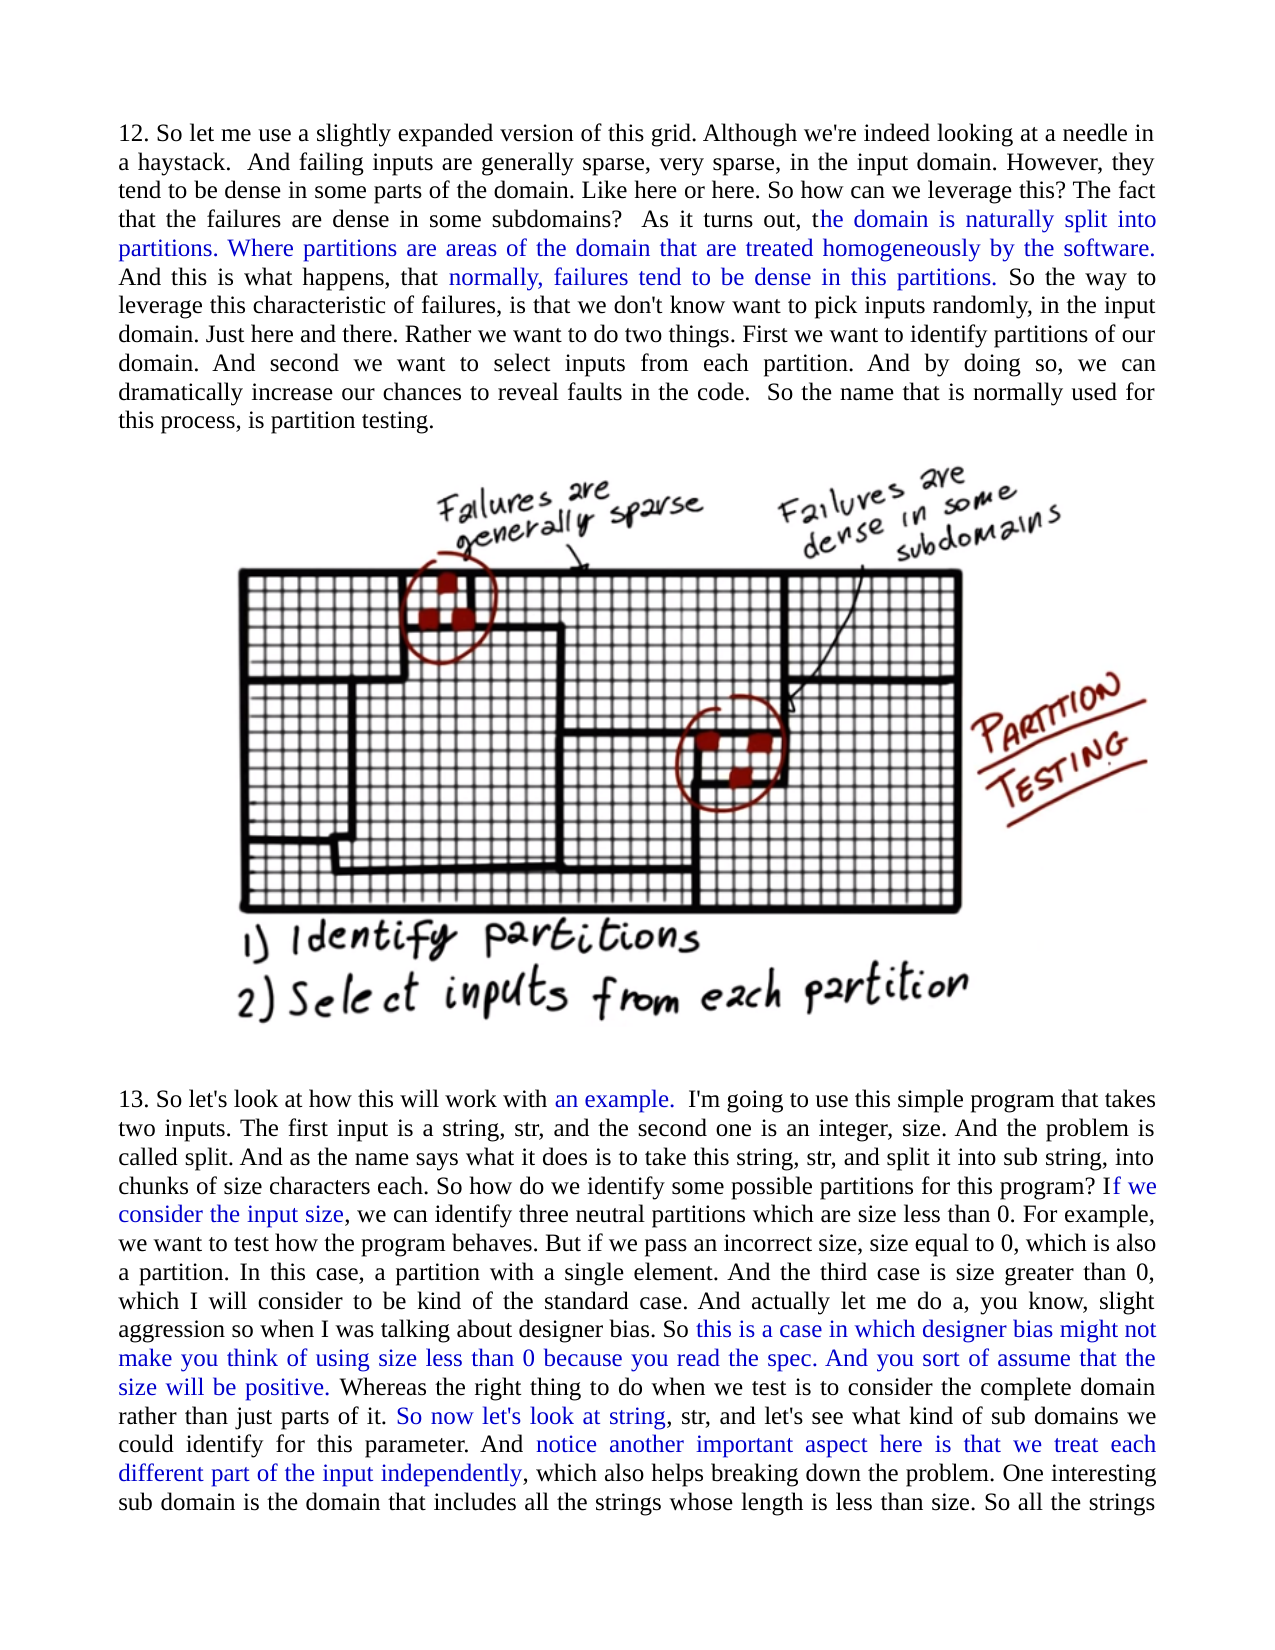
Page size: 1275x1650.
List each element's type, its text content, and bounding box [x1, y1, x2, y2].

text 12. So let me use a slightly expanded version of this grid. Although we're indeed looking at a needle in a haystack. And failing inputs are generally sparse, very sparse, in the input domain. However, they tend to be dense in some parts of the domain. Like here or here. So how can we leverage this? The fact that the failures are dense in some subdomains? As it turns out, the domain is naturally split into partitions. Where partitions are areas of the domain that are treated homogeneously by the software. And this is what happens, that normally, failures tend to be dense in this partitions. So the way to leverage this characteristic of failures, is that we don't know want to pick inputs randomly, in the input domain. Just here and there. Rather we want to do two things. First we want to identify partitions of our domain. And second we want to select inputs from each partition. And by doing so, we can dramatically increase our chances to reveal faults in the code. So the name that is normally used for this process, is partition testing. [118, 118, 1157, 434]
text 13. So let's look at how this will work with an example. I'm going to use this simple program that takes two inputs. The first input is a string, str, and the second one is an integer, size. And the problem is called split. And as the name says what it does is to take this string, str, and split it into sub string, into chunks of size characters each. So how do we identify some possible partitions for this program? If we consider the input size, we can identify three neutral partitions which are size less than 0. For example, we want to test how the program behaves. But if we pass an incorrect size, size equal to 0, which is also a partition. In this case, a partition with a single element. And the third case is size greater than 0, which I will consider to be kind of the standard case. And actually let me do a, you know, slight aggression so when I was talking about designer bias. So this is a case in which designer bias might not make you think of using size less than 0 because you read the spec. And you sort of assume that the size will be positive. Whereas the right thing to do when we test is to consider the complete domain rather than just parts of it. So now let's look at string, str, and let's see what kind of sub domains we could identify for this parameter. And notice another important aspect here is that we treat each different part of the input independently, which also helps breaking down the problem. One interesting sub domain is the domain that includes all the strings whose length is less than size. So all the strings [118, 1084, 1157, 1516]
picture [118, 463, 1157, 1027]
